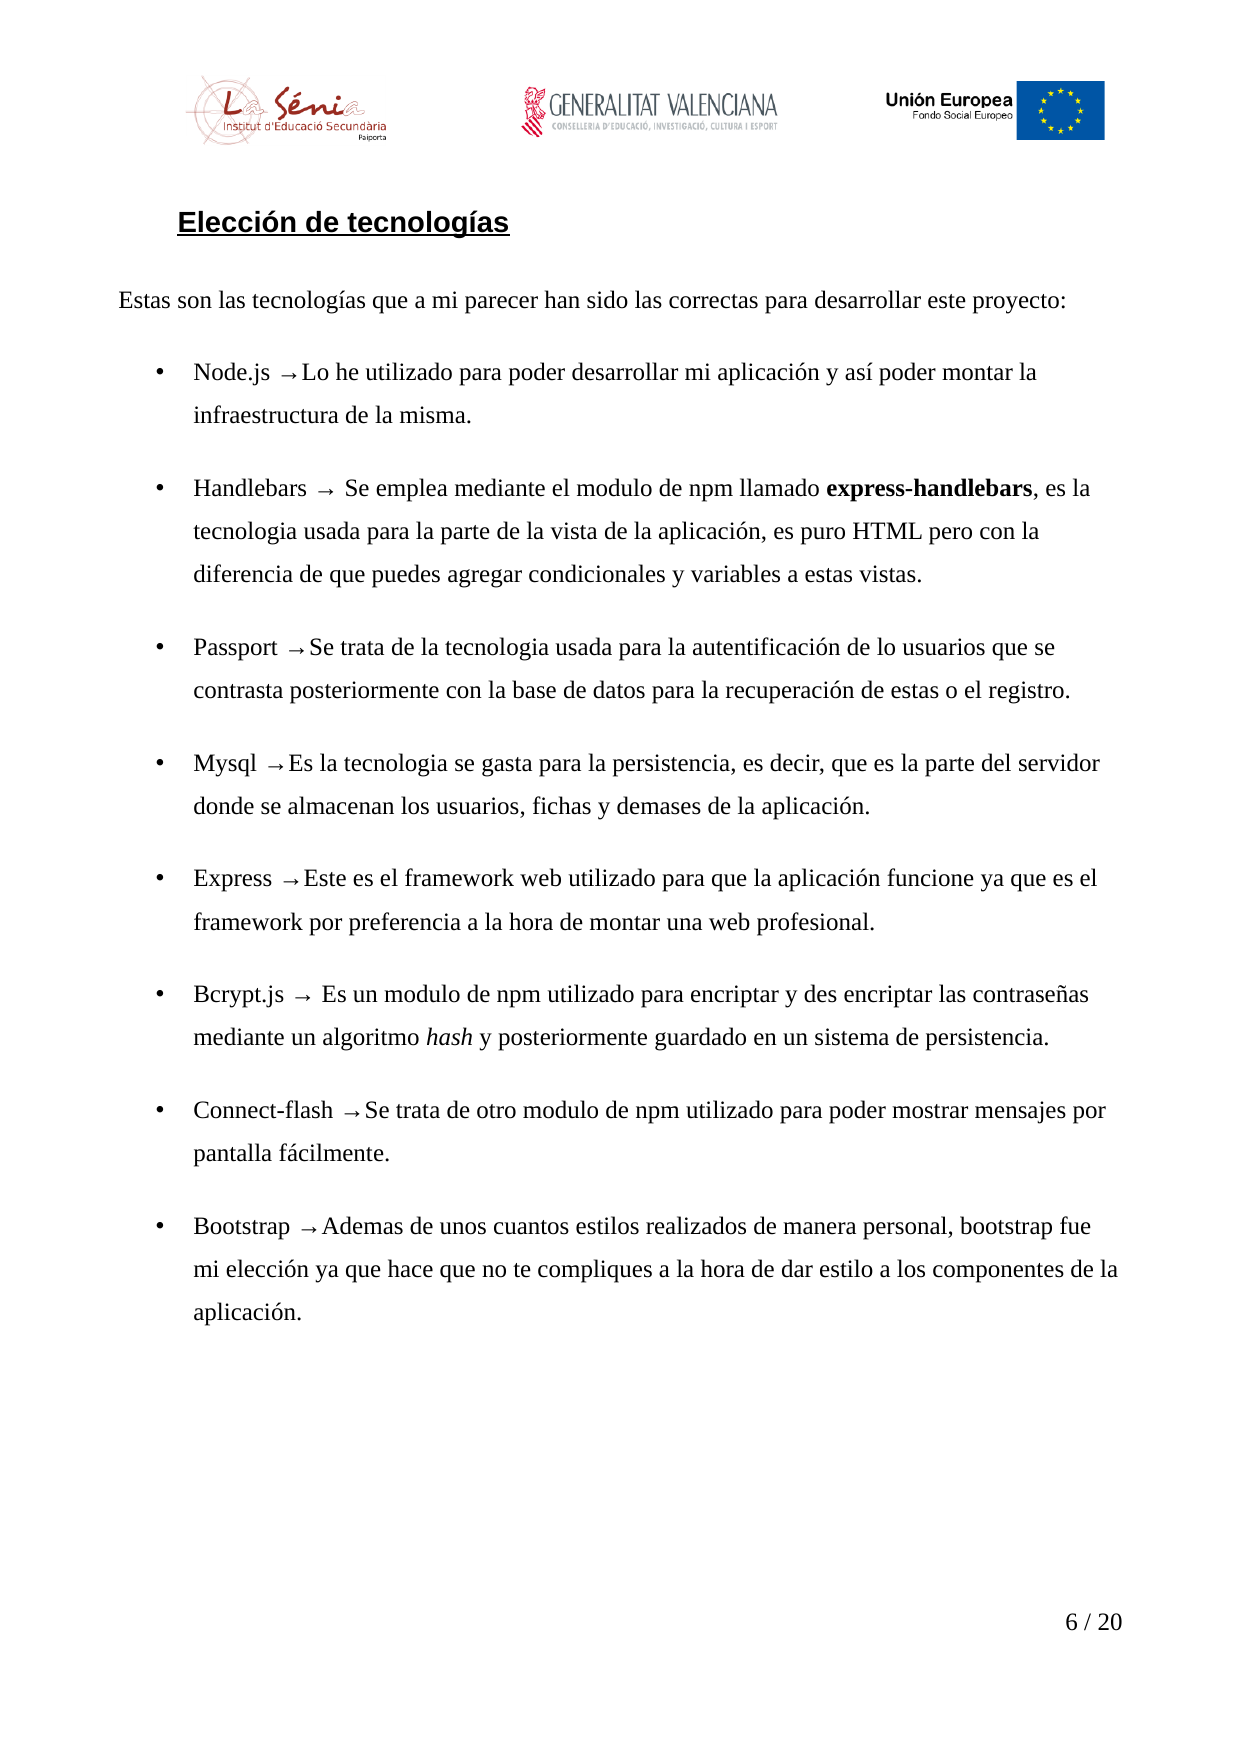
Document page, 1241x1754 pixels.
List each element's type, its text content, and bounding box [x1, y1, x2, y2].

text Estas son las tecnologías que a mi parecer han sido las correctas para desarrollar este proyecto: [118, 285, 1122, 314]
list Mysql →Es la tecnologia se gasta para la persistencia, es decir, que es la parte del servidor donde se almacenan los usuarios, fichas y demases de la aplicación. [156, 748, 1122, 820]
list Node.js →Lo he utilizado para poder desarrollar mi aplicación y así poder montar la infraestructura de la misma. [156, 357, 1122, 429]
list Bootstrap →Ademas de unos cuantos estilos realizados de manera personal, bootstrap fue mi elección ya que hace que no te compliques a la hora de dar estilo a los componentes de la aplicación. [156, 1211, 1122, 1326]
list Handlebars → Se emplea mediante el modulo de npm llamado express-handlebars, es la tecnologia usada para la parte de la vista de la aplicación, es puro HTML pero con la diferencia de que puedes agregar condicionales y variables a estas vistas. [156, 473, 1122, 588]
list Passport →Se trata de la tecnologia usada para la autentificación de lo usuarios que se contrasta posteriormente con la base de datos para la recuperación de estas o el registro. [156, 632, 1122, 704]
list Bcrypt.js → Es un modulo de npm utilizado para encriptar y des encriptar las contraseñas mediante un algoritmo hash y posteriormente guardado en un sistema de persistencia. [156, 979, 1122, 1051]
list Connect-flash →Se trata de otro modulo de npm utilizado para poder mostrar mensajes por pantalla fácilmente. [156, 1095, 1122, 1167]
picture [106, 56, 1111, 166]
subtitle Elección de tecnologías [118, 205, 1122, 239]
list Express →Este es el framework web utilizado para que la aplicación funcione ya que es el framework por preferencia a la hora de montar una web profesional. [156, 863, 1122, 935]
